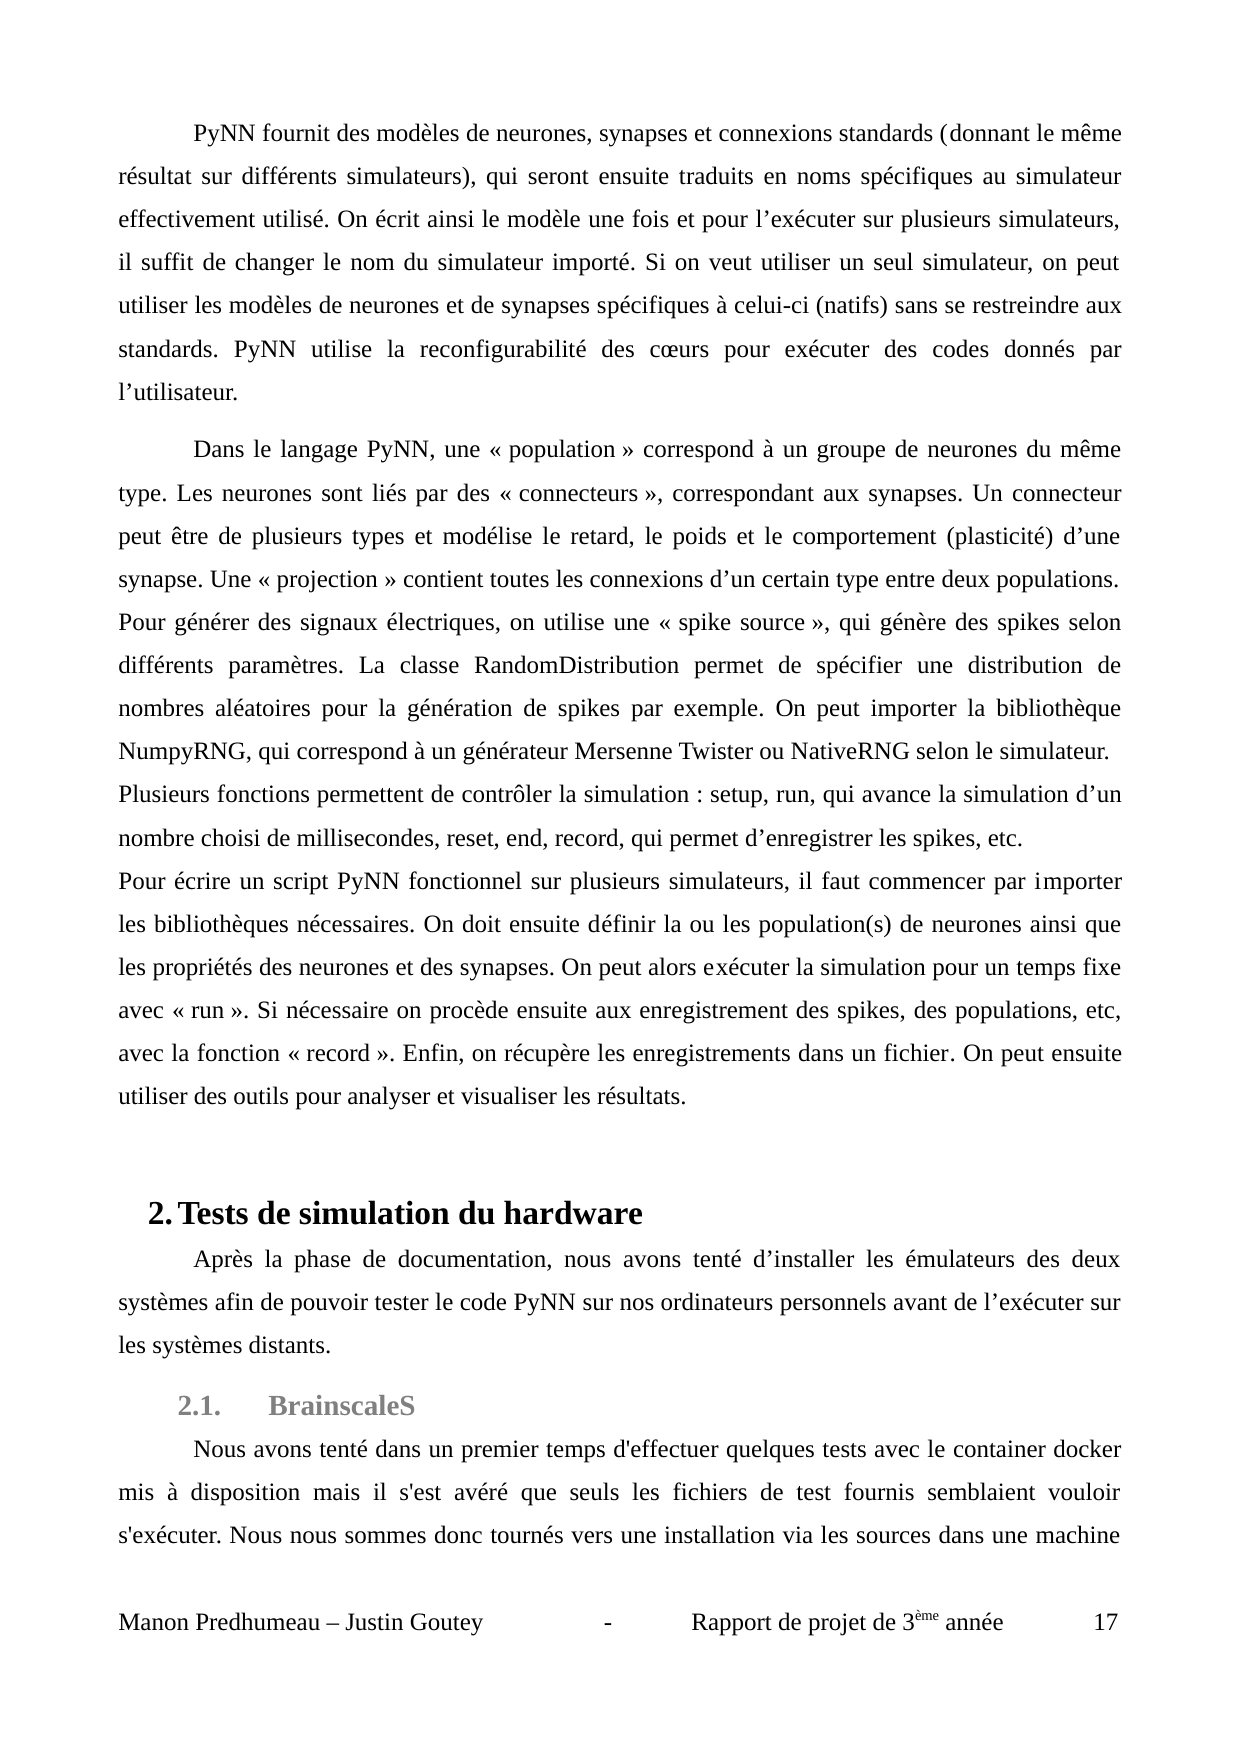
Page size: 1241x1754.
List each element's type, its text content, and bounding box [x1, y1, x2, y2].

subtitle Tests de simulation du hardware [148, 1193, 1122, 1232]
text Pour générer des signaux électriques, on utilise une « spike source », qui génère des spikes selon différents paramètres. La classe RandomDistribution permet de spécifier une distribution de nombres aléatoires pour la génération de spikes par exemple. On peut importer la bibliothèque NumpyRNG, qui correspond à un générateur Mersenne Twister ou NativeRNG selon le simulateur. [118, 607, 1122, 765]
text Pour écrire un script PyNN fonctionnel sur plusieurs simulateurs, il faut commencer par importer les bibliothèques nécessaires. On doit ensuite définir la ou les population(s) de neurones ainsi que les propriétés des neurones et des synapses. On peut alors exécuter la simulation pour un temps fixe avec « run ». Si nécessaire on procède ensuite aux enregistrement des spikes, des populations, etc, avec la fonction « record ». Enfin, on récupère les enregistrements dans un fichier. On peut ensuite utiliser des outils pour analyser et visualiser les résultats. [118, 866, 1122, 1110]
text Nous avons tenté dans un premier temps d'effectuer quelques tests avec le container docker mis à disposition mais il s'est avéré que seuls les fichiers de test fournis semblaient vouloir s'exécuter. Nous nous sommes donc tournés vers une installation via les sources dans une machine [118, 1434, 1122, 1549]
subtitle BrainscaleS [177, 1388, 1122, 1422]
text Dans le langage PyNN, une « population » correspond à un groupe de neurones du même type. Les neurones sont liés par des « connecteurs », correspondant aux synapses. Un connecteur peut être de plusieurs types et modélise le retard, le poids et le comportement (plasticité) d’une synapse. Une « projection » contient toutes les connexions d’un certain type entre deux populations. [118, 434, 1122, 593]
text Après la phase de documentation, nous avons tenté d’installer les émulateurs des deux systèmes afin de pouvoir tester le code PyNN sur nos ordinateurs personnels avant de l’exécuter sur les systèmes distants. [118, 1244, 1122, 1359]
text PyNN fournit des modèles de neurones, synapses et connexions standards (donnant le même résultat sur différents simulateurs), qui seront ensuite traduits en noms spécifiques au simulateur effectivement utilisé. On écrit ainsi le modèle une fois et pour l’exécuter sur plusieurs simulateurs, il suffit de changer le nom du simulateur importé. Si on veut utiliser un seul simulateur, on peut utiliser les modèles de neurones et de synapses spécifiques à celui-ci (natifs) sans se restreindre aux standards. PyNN utilise la reconfigurabilité des cœurs pour exécuter des codes donnés par l’utilisateur. [118, 118, 1122, 406]
text Plusieurs fonctions permettent de contrôler la simulation : setup, run, qui avance la simulation d’un nombre choisi de millisecondes, reset, end, record, qui permet d’enregistrer les spikes, etc. [118, 779, 1122, 851]
